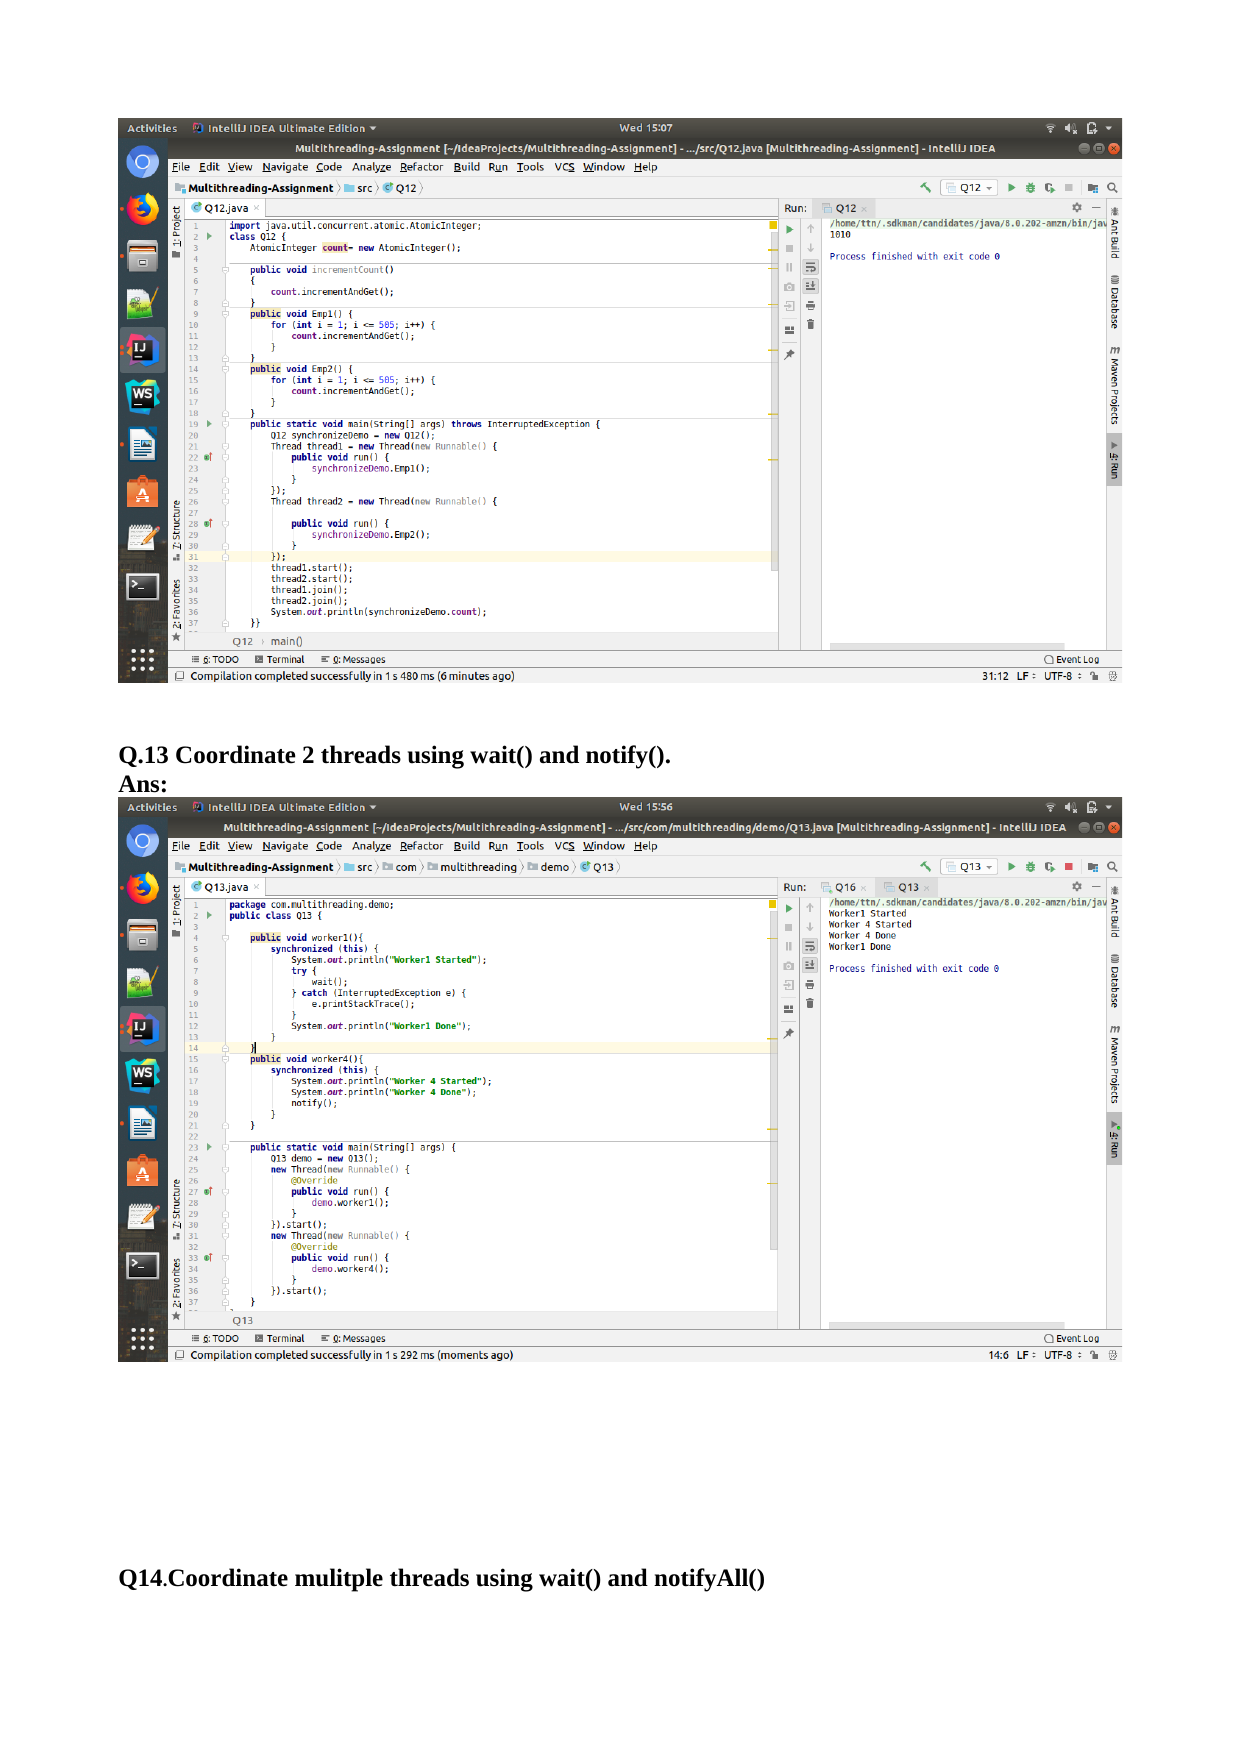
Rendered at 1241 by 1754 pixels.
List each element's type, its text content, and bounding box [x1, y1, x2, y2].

text Ans: [118, 769, 1122, 797]
picture [118, 118, 1123, 683]
text Q.13 Coordinate 2 threads using wait() and notify(). [118, 740, 1122, 769]
text Q14.Coordinate mulitple threads using wait() and notifyAll() [118, 1563, 1122, 1592]
picture [118, 797, 1123, 1362]
